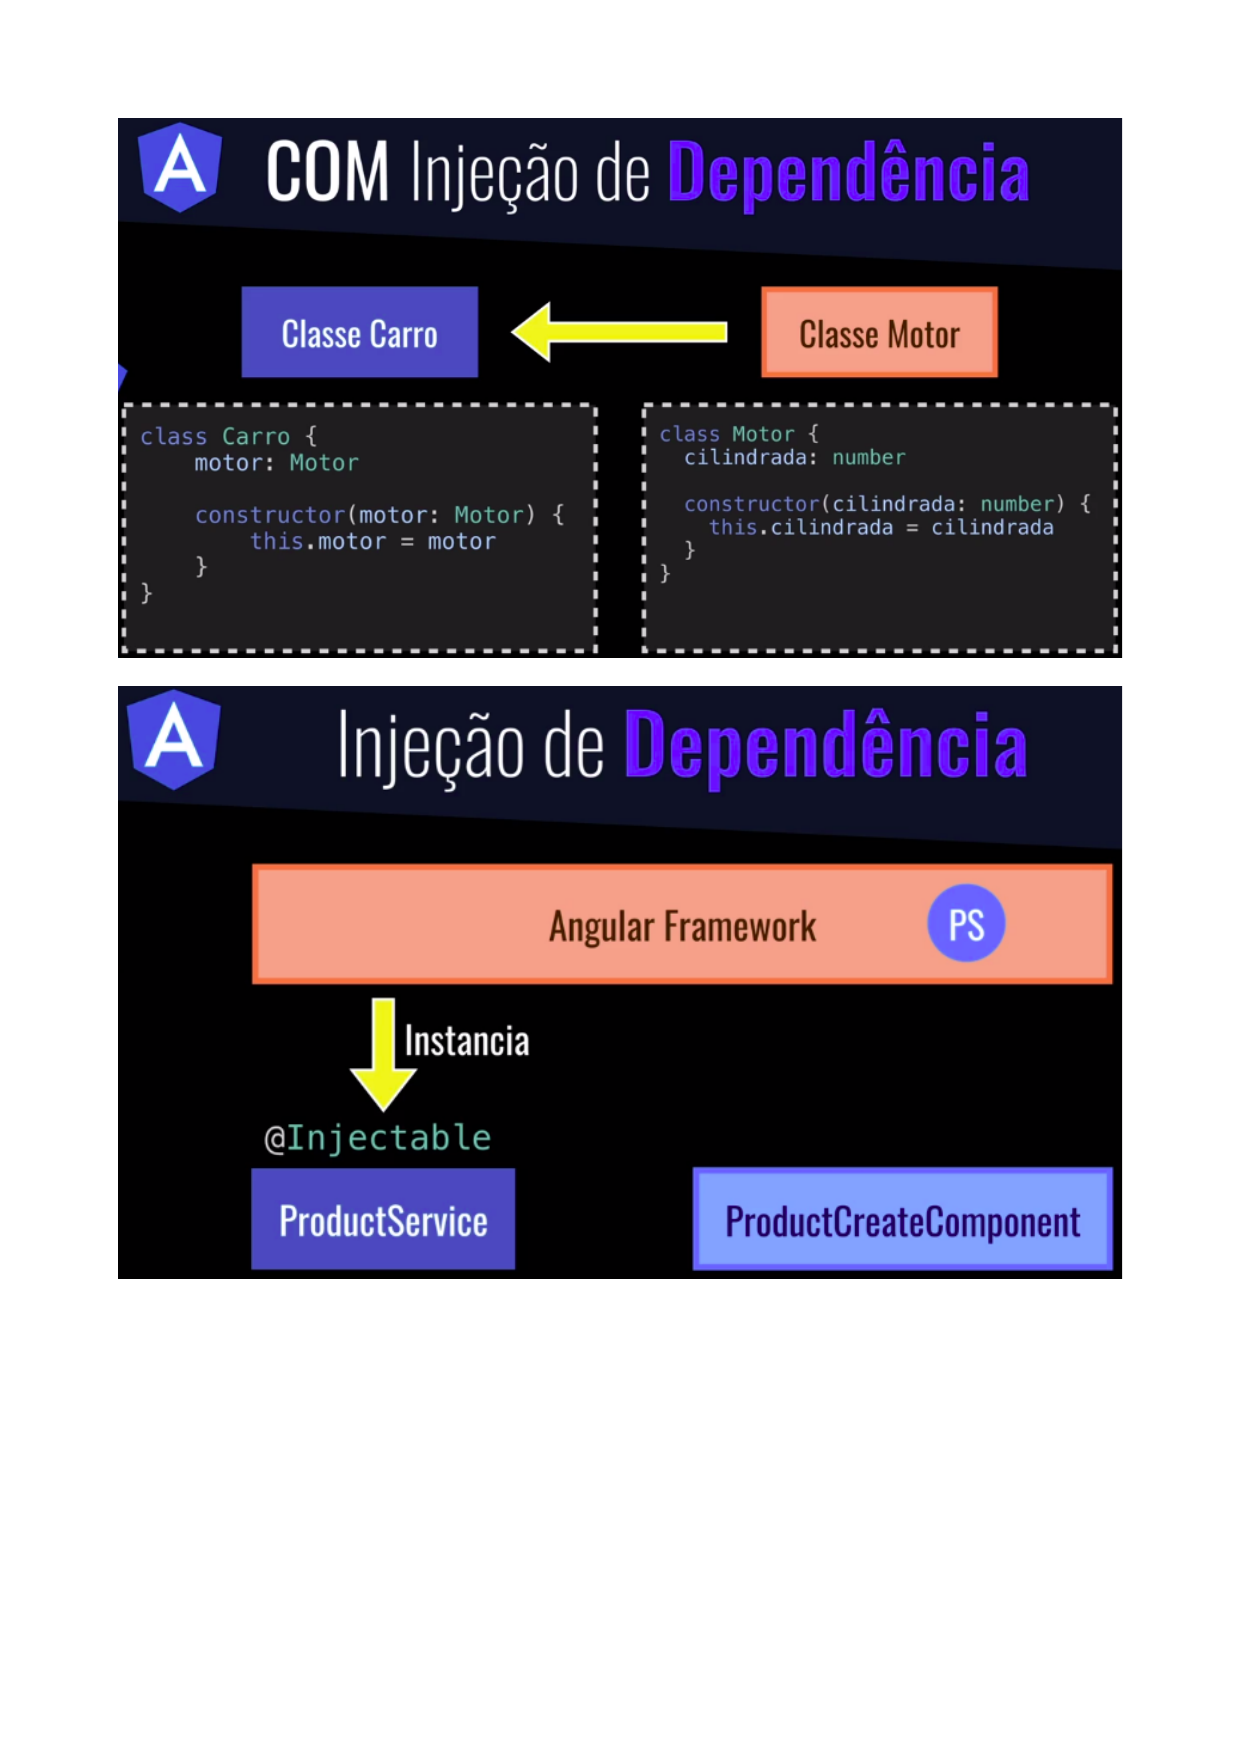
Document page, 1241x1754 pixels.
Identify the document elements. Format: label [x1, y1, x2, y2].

picture [118, 686, 1123, 1279]
picture [118, 118, 1123, 658]
